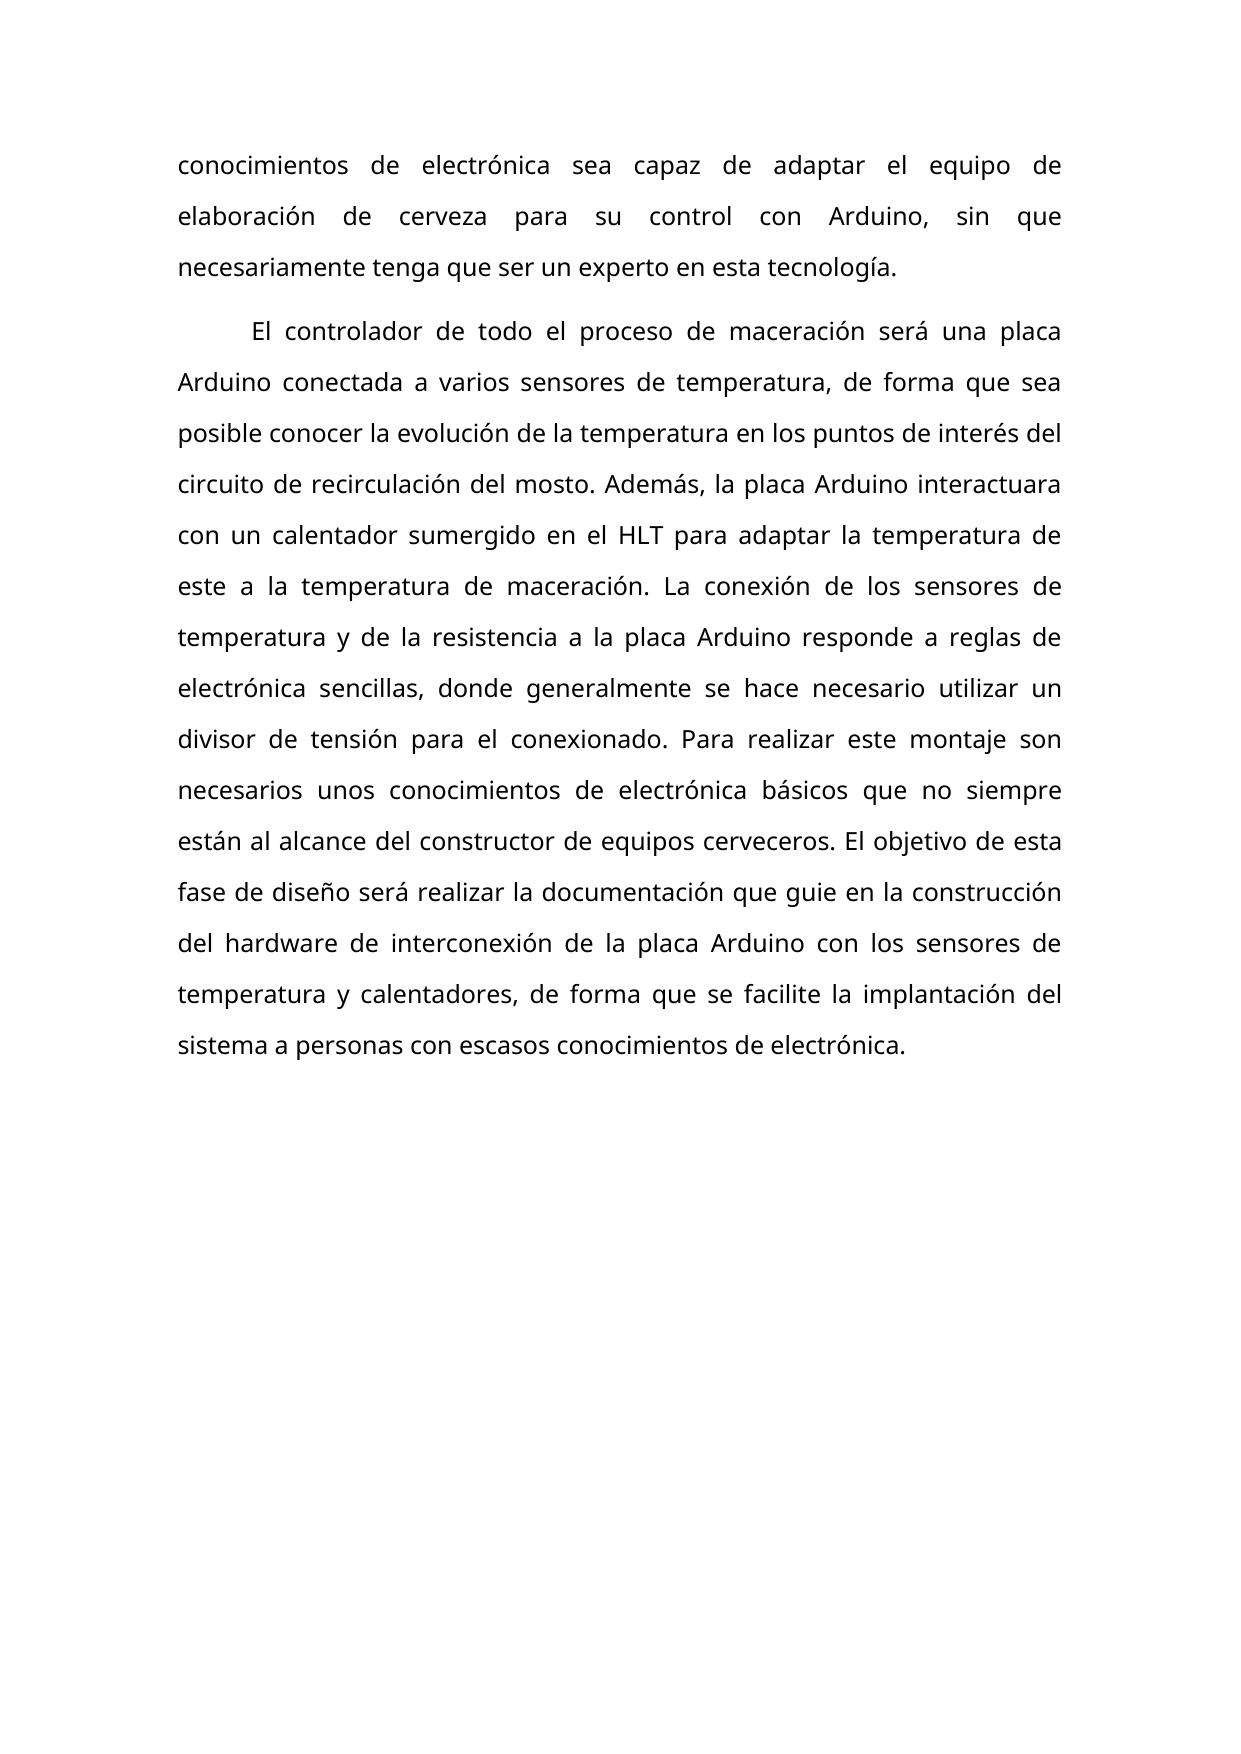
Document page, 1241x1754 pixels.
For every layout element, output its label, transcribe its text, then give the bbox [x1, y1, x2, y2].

text conocimientos de electrónica sea capaz de adaptar el equipo de elaboración de cerveza para su control con Arduino, sin que necesariamente tenga que ser un experto en esta tecnología. [177, 148, 1063, 284]
text El controlador de todo el proceso de maceración será una placa Arduino conectada a varios sensores de temperatura, de forma que sea posible conocer la evolución de la temperatura en los puntos de interés del circuito de recirculación del mosto. Además, la placa Arduino interactuara con un calentador sumergido en el HLT para adaptar la temperatura de este a la temperatura de maceración. La conexión de los sensores de temperatura y de la resistencia a la placa Arduino responde a reglas de electrónica sencillas, donde generalmente se hace necesario utilizar un divisor de tensión para el conexionado. Para realizar este montaje son necesarios unos conocimientos de electrónica básicos que no siempre están al alcance del constructor de equipos cerveceros. El objetivo de esta fase de diseño será realizar la documentación que guie en la construcción del hardware de interconexión de la placa Arduino con los sensores de temperatura y calentadores, de forma que se facilite la implantación del sistema a personas con escasos conocimientos de electrónica. [177, 313, 1063, 1062]
